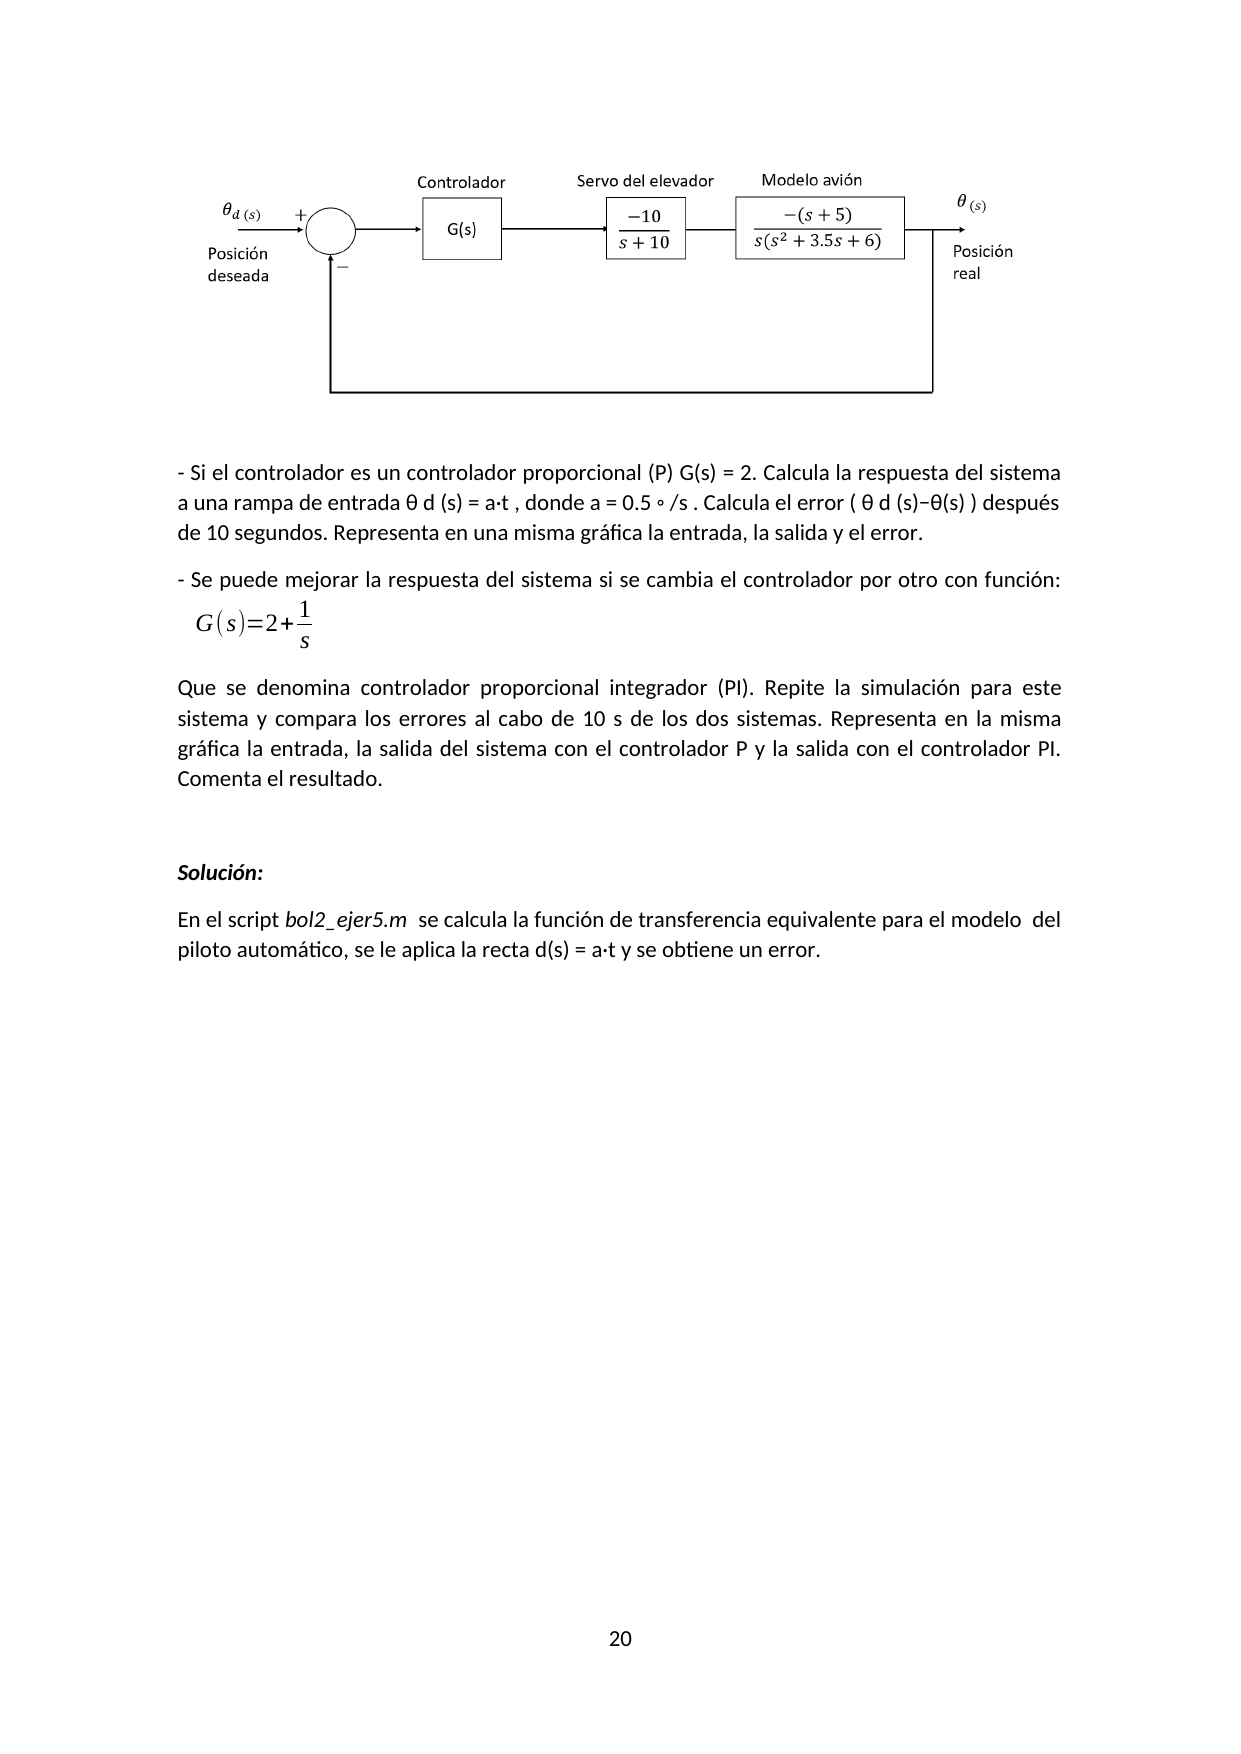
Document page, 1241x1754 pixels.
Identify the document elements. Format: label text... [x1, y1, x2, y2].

text En el script bol2_ejer5.m se calcula la función de transferencia equivalente para el modelo del piloto automático, se le aplica la recta d(s) = a·t y se obtiene un error. [177, 905, 1063, 963]
picture [198, 147, 1042, 409]
text Solución: [177, 858, 1063, 886]
text Que se denomina controlador proporcional integrador (PI). Repite la simulación para este sistema y compara los errores al cabo de 10 s de los dos sistemas. Representa en la misma gráfica la entrada, la salida del sistema con el controlador P y la salida con el controlador PI. Comenta el resultado. [177, 673, 1063, 792]
text - Si el controlador es un controlador proporcional (P) G(s) = 2. Calcula la respuesta del sistema a una rampa de entrada θ d (s) = a·t , donde a = 0.5 ◦ /s . Calcula el error ( θ d (s)−θ(s) ) después de 10 segundos. Representa en una misma gráfica la entrada, la salida y el error. [177, 458, 1063, 547]
text - Se puede mejorar la respuesta del sistema si se cambia el controlador por otro con función: [177, 565, 1063, 654]
